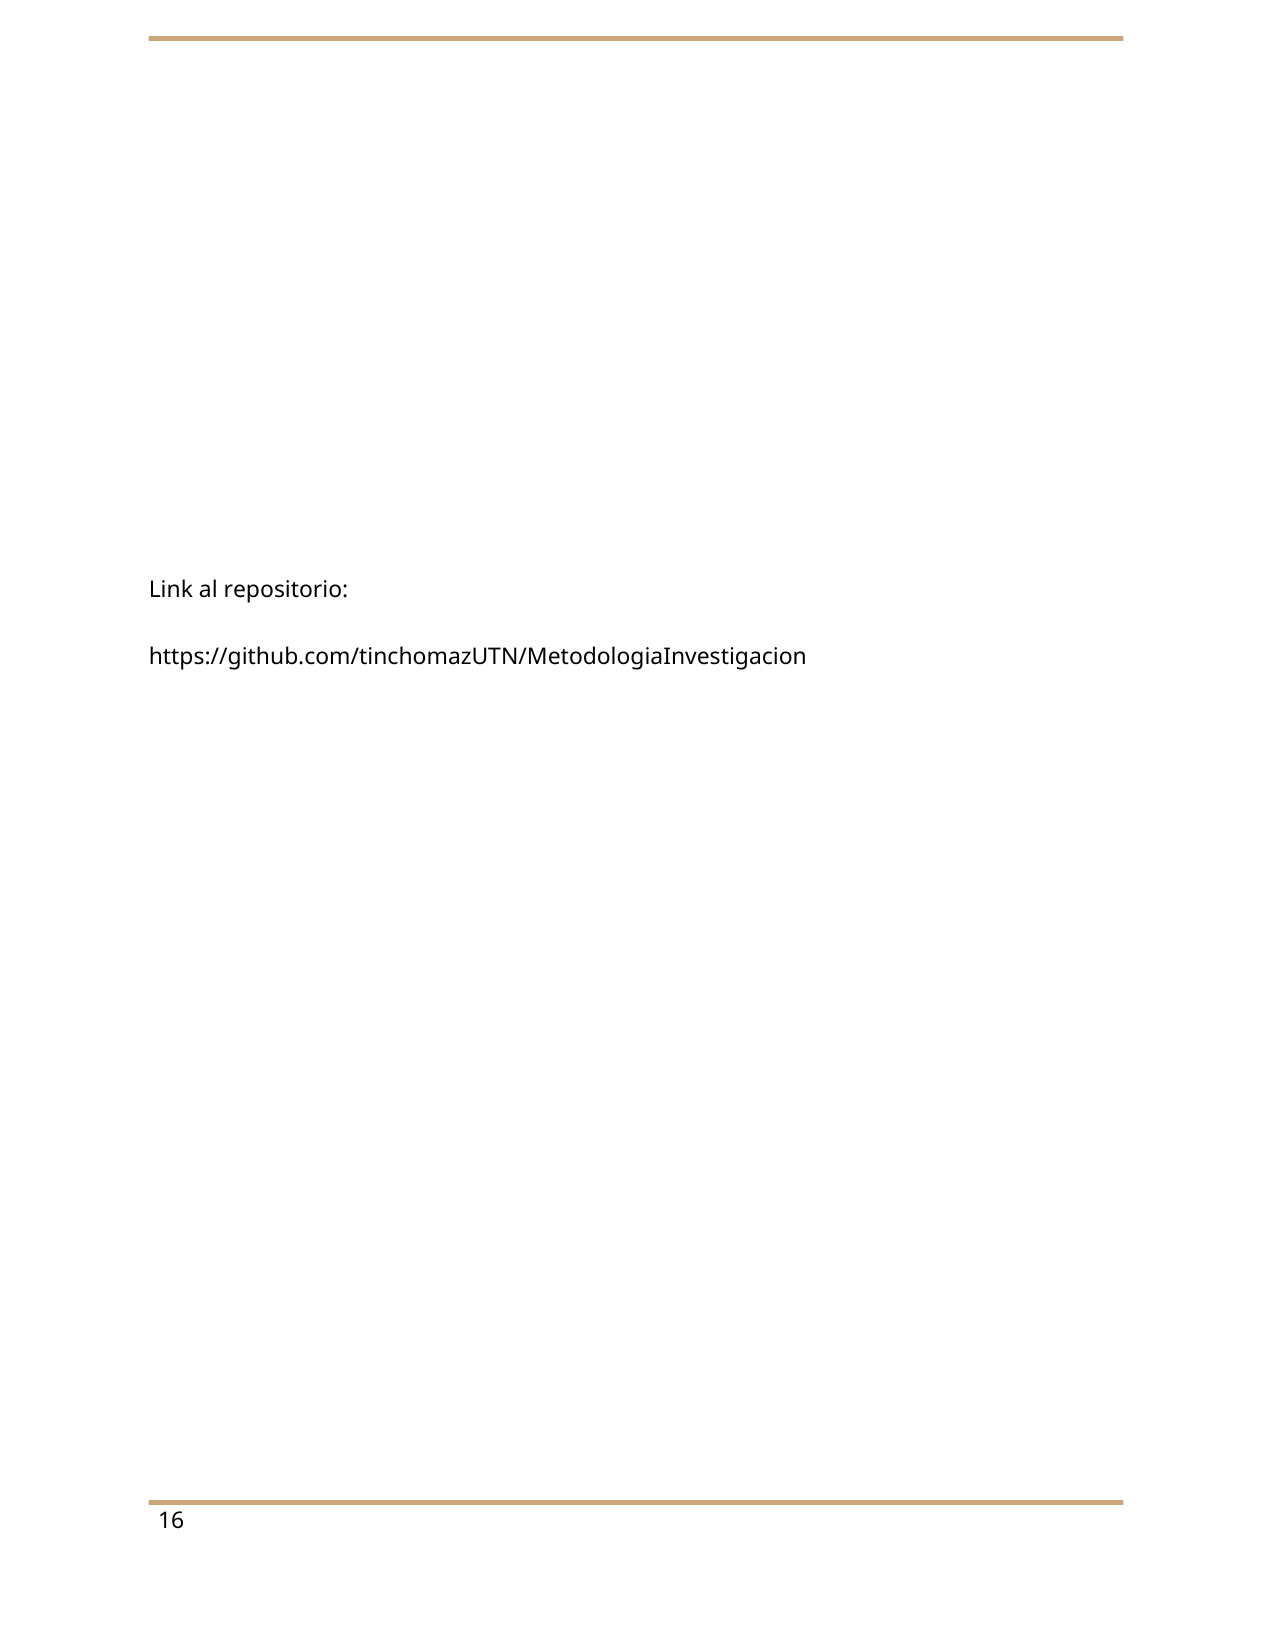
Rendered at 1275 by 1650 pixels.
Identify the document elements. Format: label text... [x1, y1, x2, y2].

text https://github.com/tinchomazUTN/MetodologiaInvestigacion [148, 640, 1125, 672]
text Link al repositorio: [148, 573, 1125, 604]
